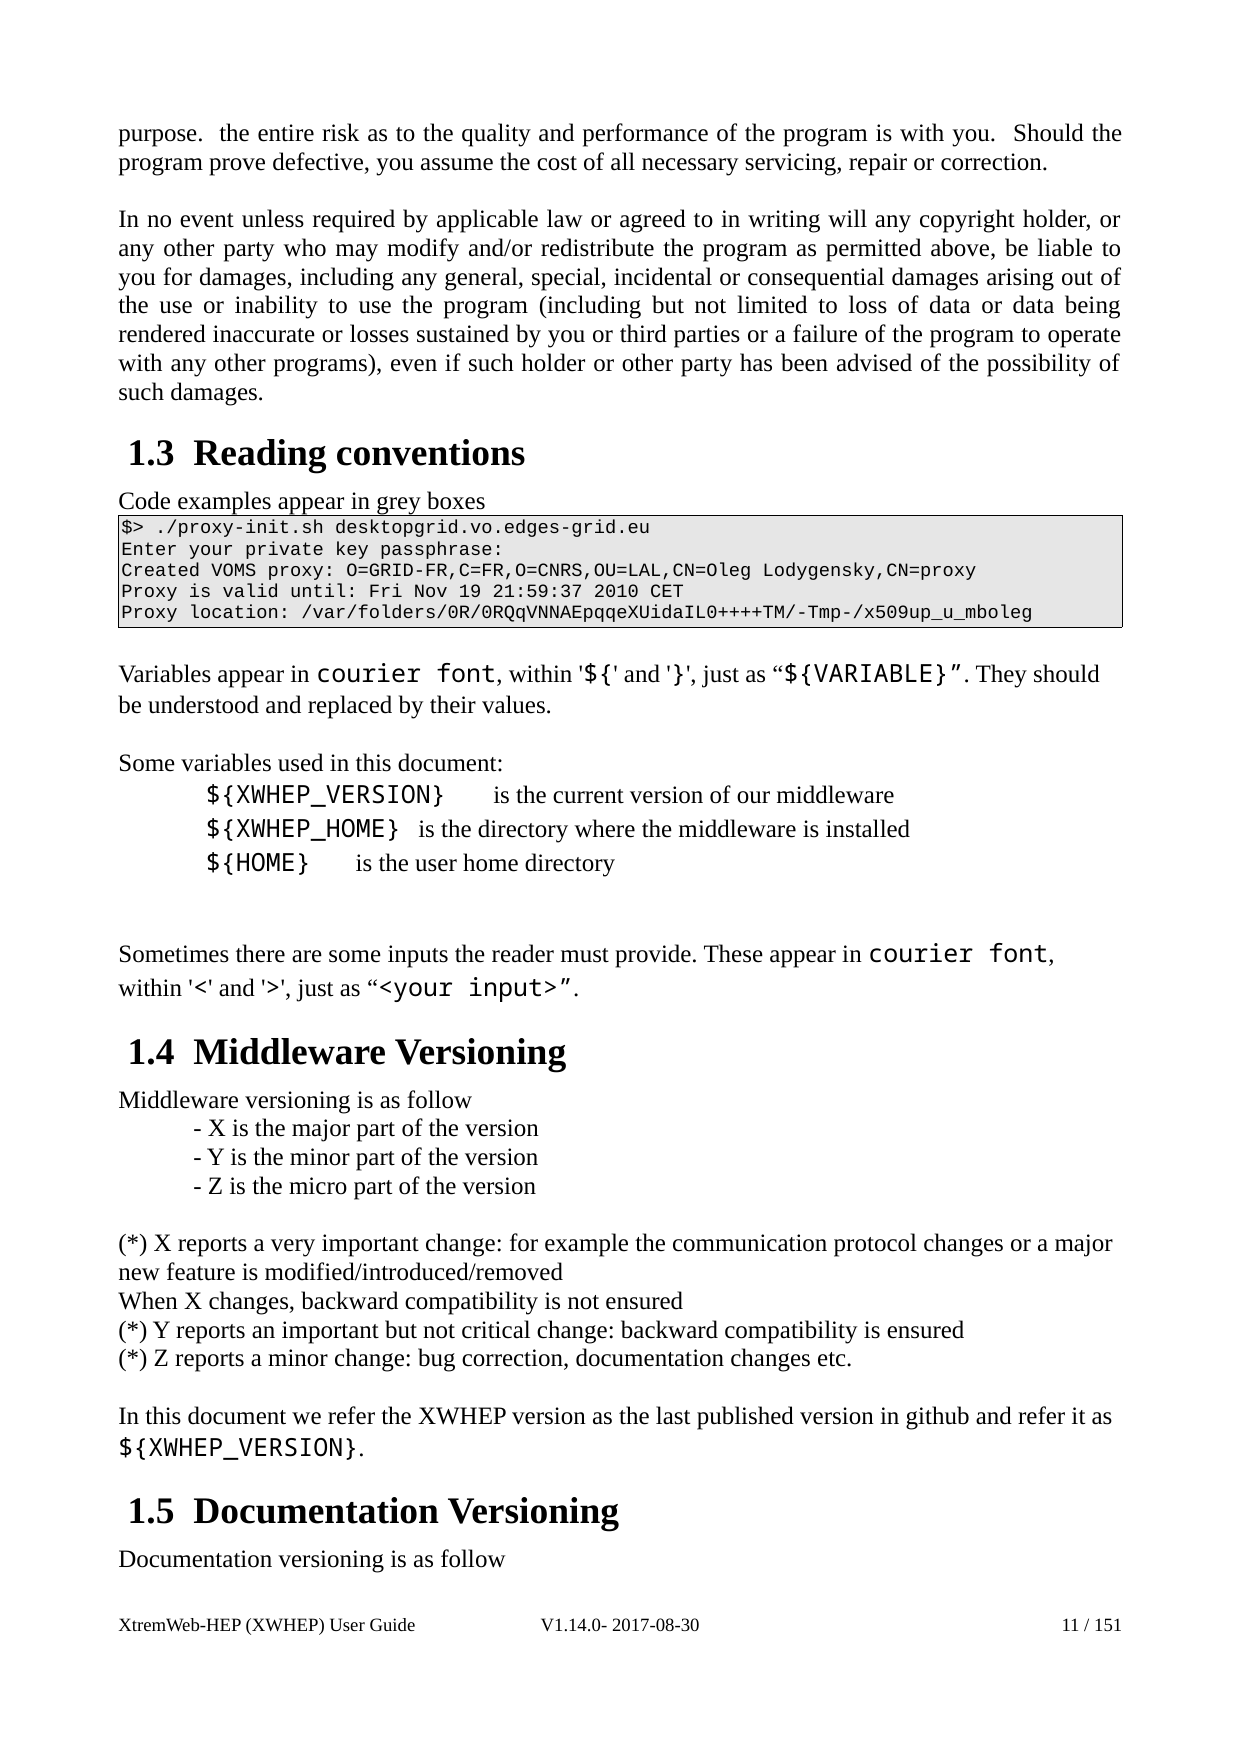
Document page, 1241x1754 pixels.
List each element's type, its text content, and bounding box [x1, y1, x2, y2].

text Documentation versioning is as follow [118, 1544, 1122, 1573]
subtitle Reading conventions [118, 431, 1122, 474]
text (*) X reports a very important change: for example the communication protocol changes or a major new feature is modified/introduced/removed [118, 1228, 1122, 1286]
text - X is the major part of the version [118, 1113, 1122, 1142]
text Middleware versioning is as follow [118, 1085, 1122, 1113]
text ${XWHEP_HOME} is the directory where the middleware is installed [206, 810, 1122, 844]
text When X changes, backward compatibility is not ensured [118, 1286, 1122, 1315]
text PURPOSE. THE ENTIRE RISK AS TO THE QUALITY AND PERFORMANCE OF THE PROGRAM IS WITH YOU. SHOULD THE PROGRAM PROVE DEFECTIVE, YOU ASSUME THE COST OF ALL NECESSARY SERVICING, REPAIR OR CORRECTION. [118, 118, 1122, 176]
text $> ./proxy-init.sh desktopgrid.vo.edges-grid.eu [119, 516, 1122, 536]
subtitle Documentation Versioning [118, 1489, 1122, 1532]
text Sometimes there are some inputs the reader must provide. These appear in courier font, within '<' and '>', just as “<your input>”. [118, 936, 1122, 1004]
text Created VOMS proxy: O=GRID-FR,C=FR,O=CNRS,OU=LAL,CN=Oleg Lodygensky,CN=proxy [119, 557, 1122, 579]
subtitle Middleware Versioning [118, 1029, 1122, 1072]
text Some variables used in this document: [118, 748, 1122, 776]
text IN NO EVENT UNLESS REQUIRED BY APPLICABLE LAW OR AGREED TO IN WRITING WILL ANY COPYRIGHT HOLDER, OR ANY OTHER PARTY WHO MAY MODIFY AND/OR REDISTRIBUTE THE PROGRAM AS PERMITTED ABOVE, BE LIABLE TO YOU FOR DAMAGES, INCLUDING ANY GENERAL, SPECIAL, INCIDENTAL OR CONSEQUENTIAL DAMAGES ARISING OUT OF THE USE OR INABILITY TO USE THE PROGRAM (INCLUDING BUT NOT LIMITED TO LOSS OF DATA OR DATA BEING RENDERED INACCURATE OR LOSSES SUSTAINED BY YOU OR THIRD PARTIES OR A FAILURE OF THE PROGRAM TO OPERATE WITH ANY OTHER PROGRAMS), EVEN IF SUCH HOLDER OR OTHER PARTY HAS BEEN ADVISED OF THE POSSIBILITY OF SUCH DAMAGES. [118, 204, 1122, 406]
text Proxy is valid until: Fri Nov 19 21:59:37 2010 CET [119, 579, 1122, 600]
text Variables appear in courier font, within '${' and '}', just as “${VARIABLE}”. They should be understood and replaced by their values. [118, 656, 1122, 719]
text - Y is the minor part of the version [118, 1142, 1122, 1171]
text (*) Y reports an important but not critical change: backward compatibility is ensured [118, 1315, 1122, 1343]
text ${XWHEP_VERSION} is the current version of our middleware [206, 776, 1122, 810]
text - Z is the micro part of the version [118, 1171, 1122, 1200]
text Code examples appear in grey boxes [118, 486, 1122, 515]
text Proxy location: /var/folders/0R/0RQqVNNAEpqqeXUidaIL0++++TM/-Tmp-/x509up_u_mboleg [119, 600, 1122, 627]
text ${HOME} is the user home directory [206, 844, 1122, 878]
text (*) Z reports a minor change: bug correction, documentation changes etc. [118, 1343, 1122, 1372]
text Enter your private key passphrase: [119, 536, 1122, 557]
text In this document we refer the XWHEP version as the last published version in github and refer it as ${XWHEP_VERSION}. [118, 1401, 1122, 1464]
